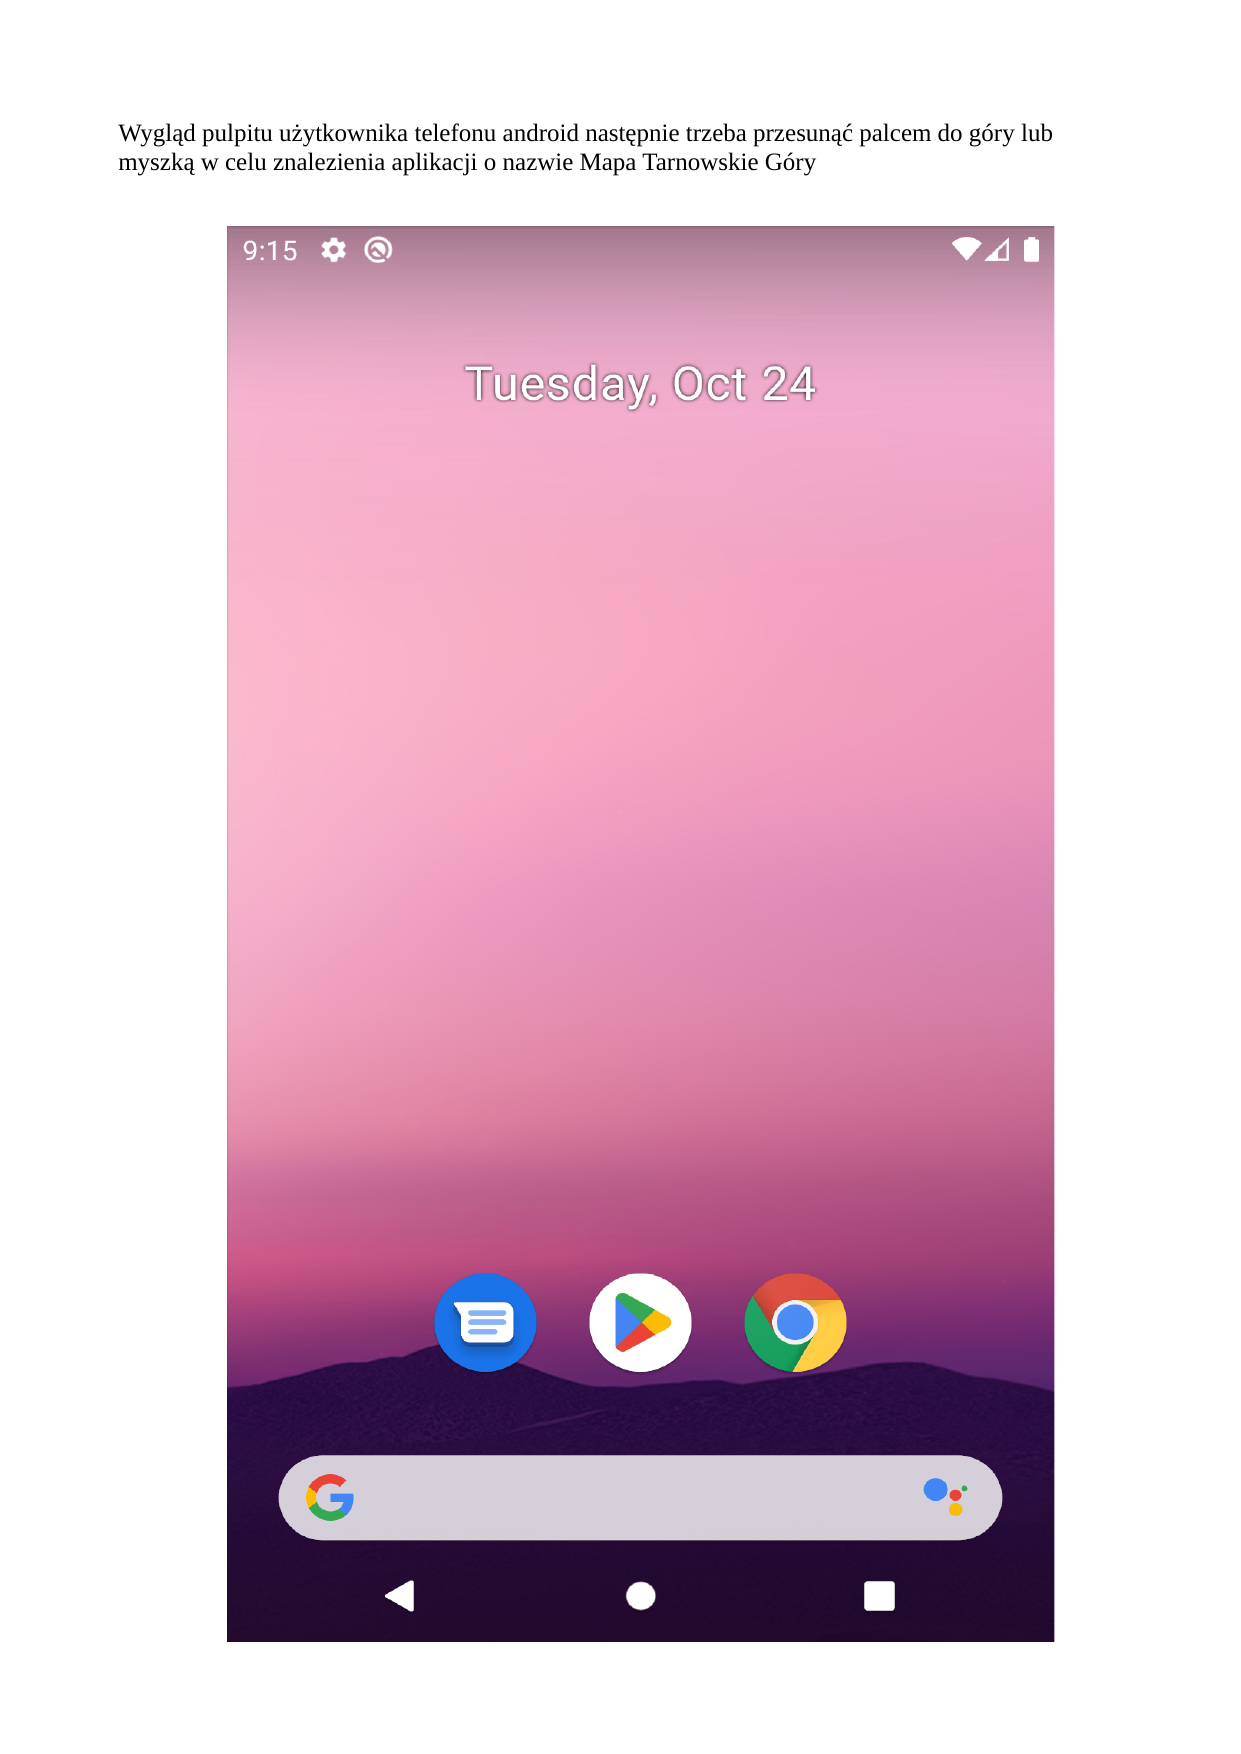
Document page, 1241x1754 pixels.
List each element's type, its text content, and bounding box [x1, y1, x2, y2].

text Wygląd pulpitu użytkownika telefonu android następnie trzeba przesunąć palcem do góry lub myszką w celu znalezienia aplikacji o nazwie Mapa Tarnowskie Góry [118, 118, 1122, 176]
picture [227, 226, 1055, 1642]
